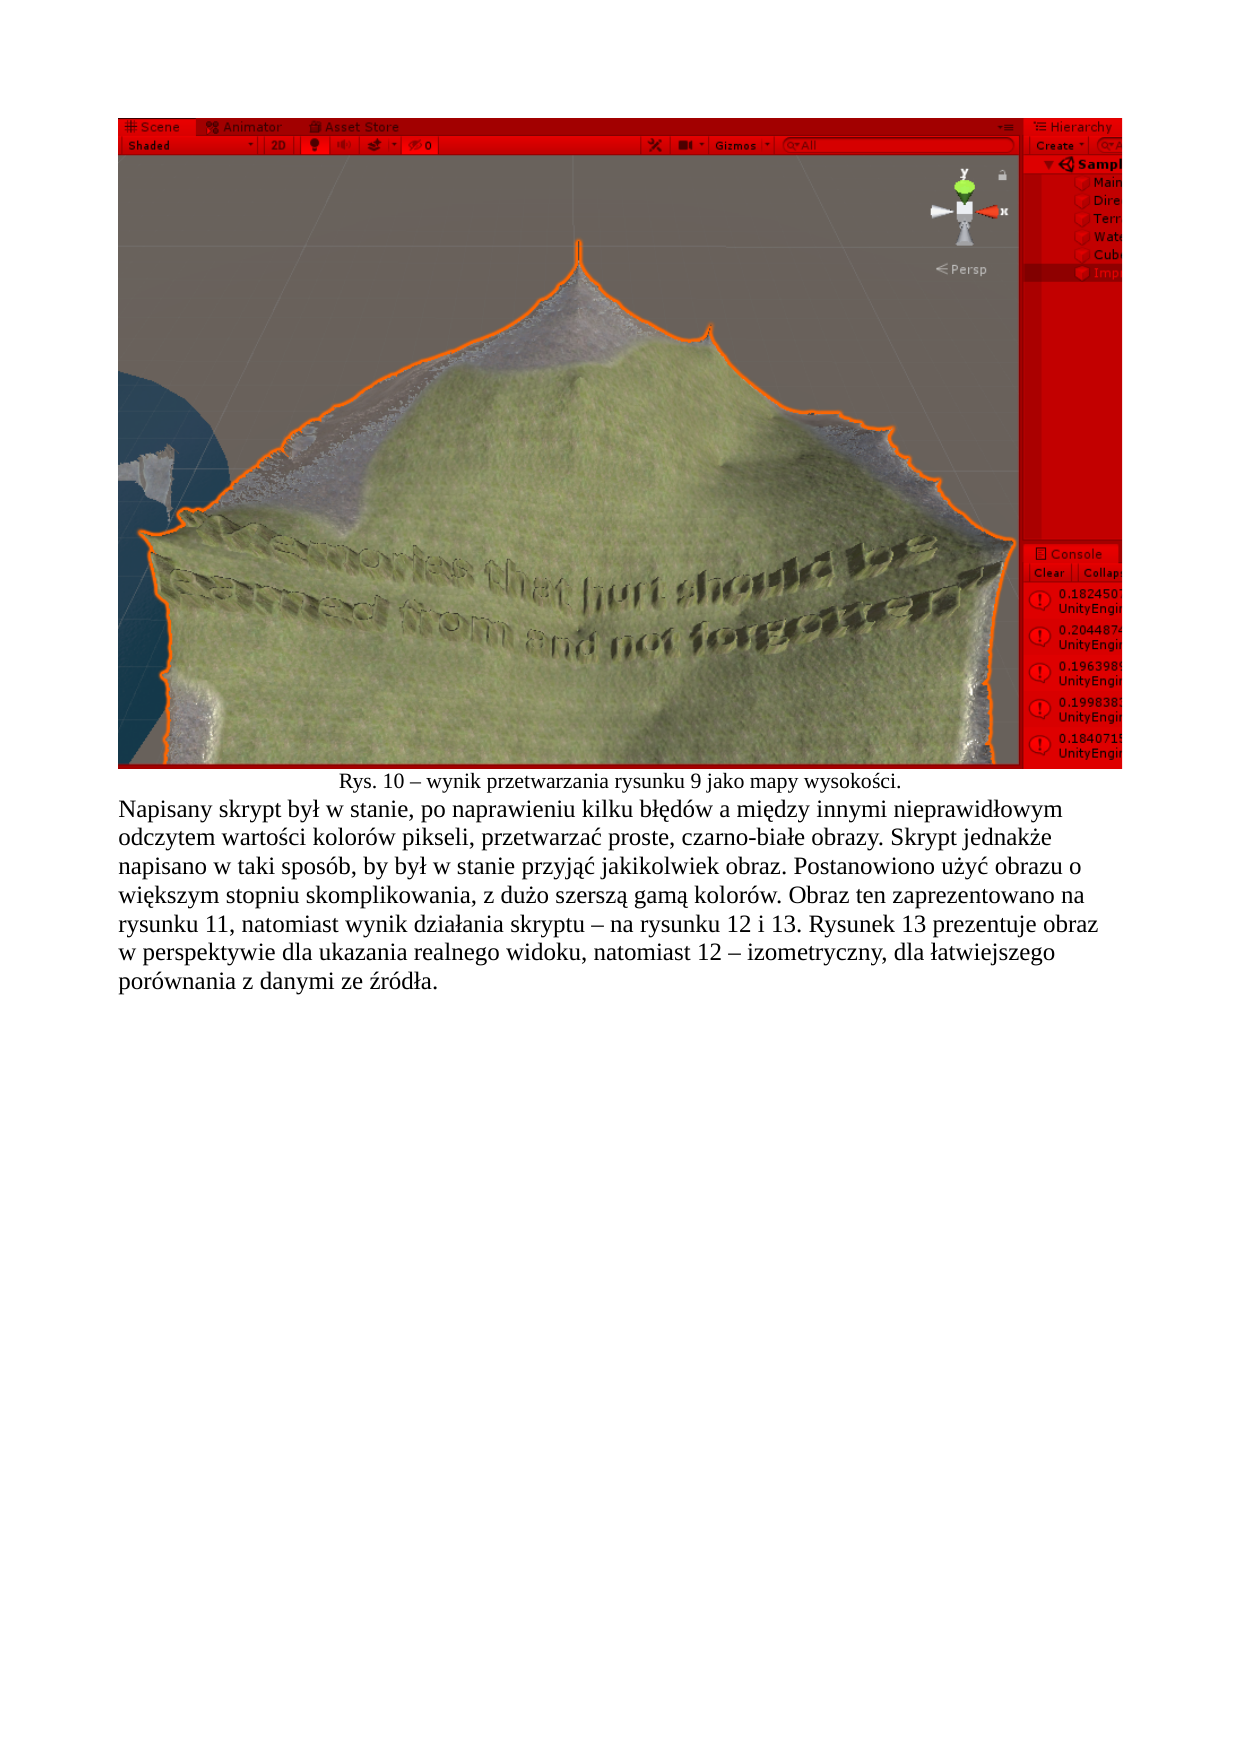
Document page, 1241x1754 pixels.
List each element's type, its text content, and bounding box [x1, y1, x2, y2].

text Napisany skrypt był w stanie, po naprawieniu kilku błędów a między innymi nieprawidłowym odczytem wartości kolorów pikseli, przetwarzać proste, czarno-białe obrazy. Skrypt jednakże napisano w taki sposób, by był w stanie przyjąć jakikolwiek obraz. Postanowiono użyć obrazu o większym stopniu skomplikowania, z dużo szerszą gamą kolorów. Obraz ten zaprezentowano na rysunku 11, natomiast wynik działania skryptu – na rysunku 12 i 13. Rysunek 13 prezentuje obraz w perspektywie dla ukazania realnego widoku, natomiast 12 – izometryczny, dla łatwiejszego porównania z danymi ze źródła. [118, 794, 1122, 995]
picture [118, 118, 1123, 769]
text Rys. 10 – wynik przetwarzania rysunku 9 jako mapy wysokości. [118, 769, 1122, 794]
